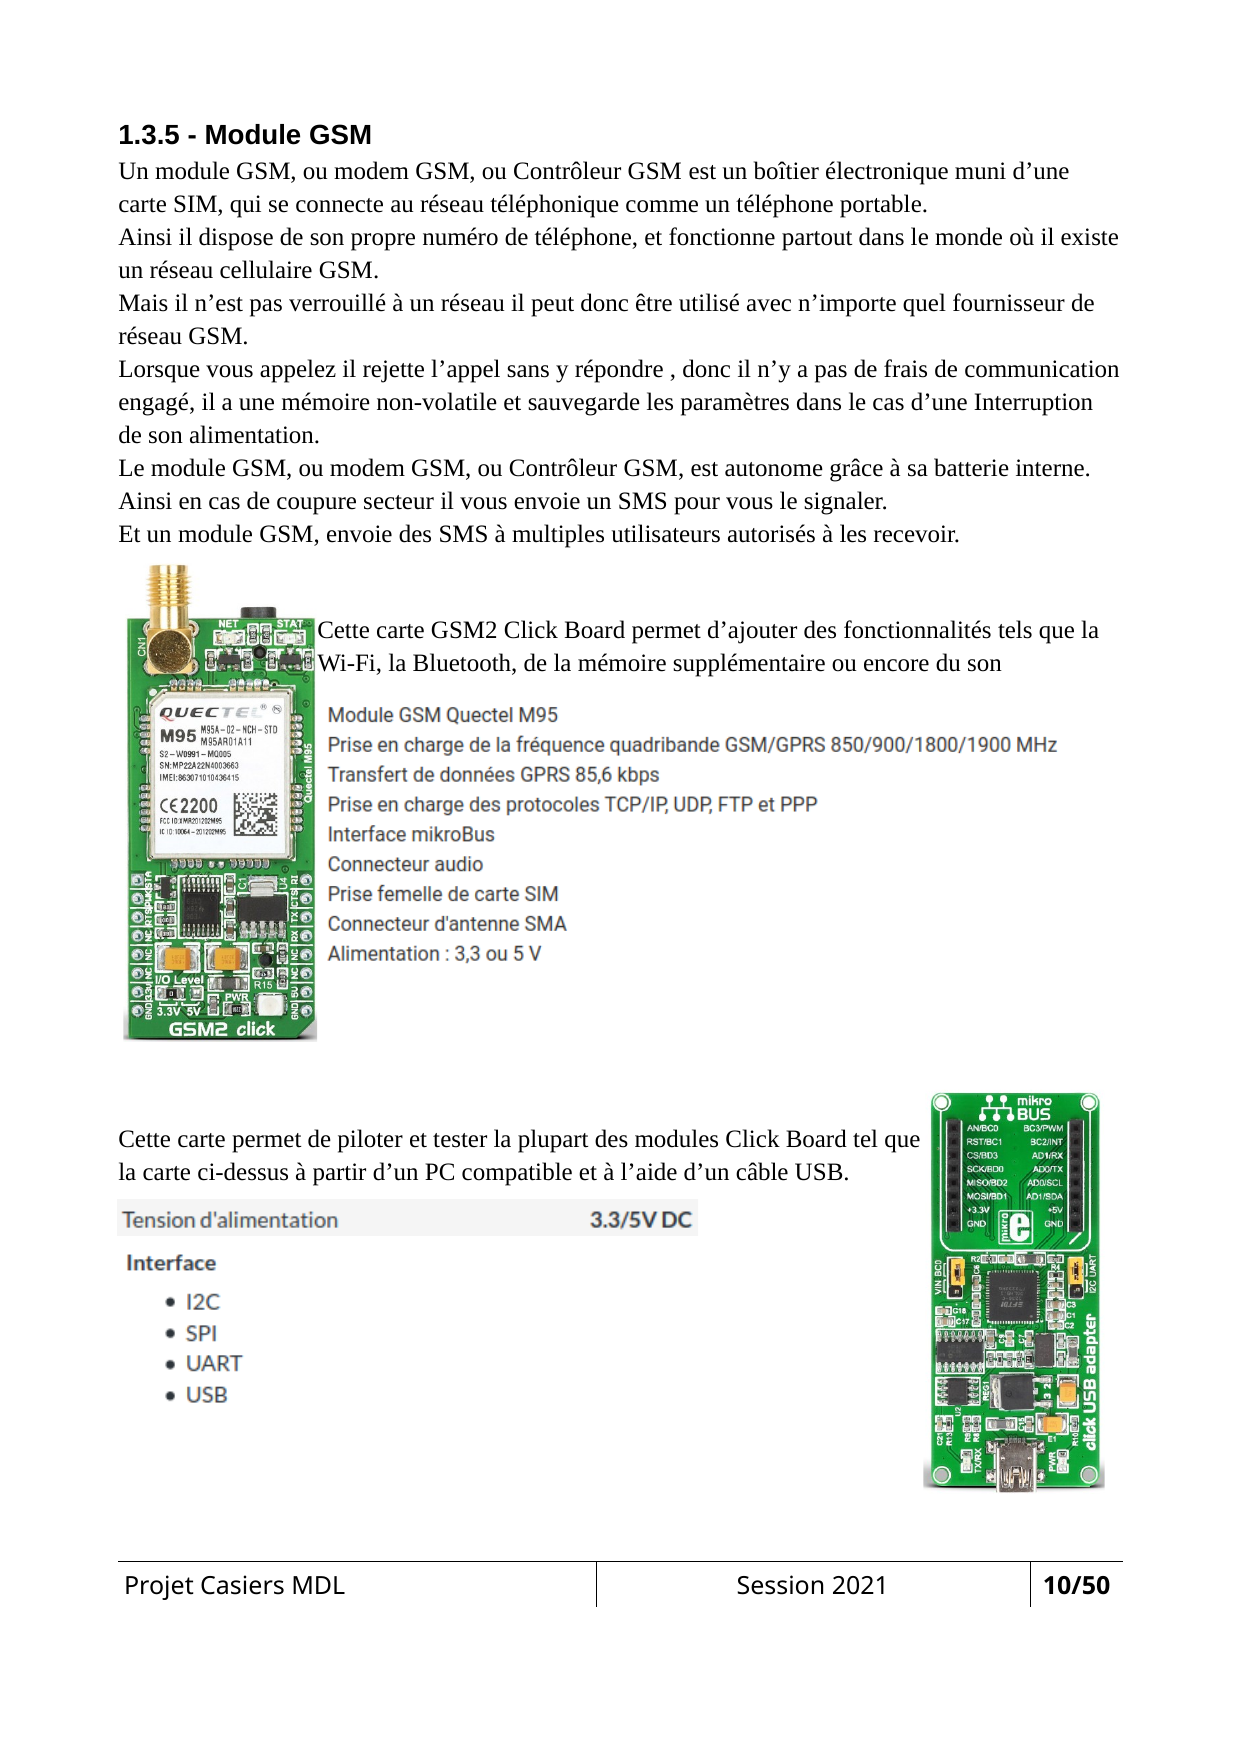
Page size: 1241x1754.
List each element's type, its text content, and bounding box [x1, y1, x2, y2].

text Cette carte permet de piloter et tester la plupart des modules Click Board tel que la carte ci-dessus à partir d’un PC compatible et à l’aide d’un câble USB. [118, 1124, 923, 1186]
text Un module GSM, ou modem GSM, ou Contrôleur GSM est un boîtier électronique muni d’une carte SIM, qui se connecte au réseau téléphonique comme un téléphone portable. Ainsi il dispose de son propre numéro de téléphone, et fonctionne partout dans le monde où il existe un réseau cellulaire GSM. Mais il n’est pas verrouillé à un réseau il peut donc être utilisé avec n’importe quel fournisseur de réseau GSM. Lorsque vous appelez il rejette l’appel sans y répondre , donc il n’y a pas de frais de communication engagé, il a une mémoire non-volatile et sauvegarde les paramètres dans le cas d’une Interruption de son alimentation. Le module GSM, ou modem GSM, ou Contrôleur GSM, est autonome grâce à sa batterie interne. Ainsi en cas de coupure secteur il vous envoie un SMS pour vous le signaler. Et un module GSM, envoie des SMS à multiples utilisateurs autorisés à les recevoir. [118, 156, 1122, 548]
subtitle 1.3.5 - Module GSM [118, 118, 1122, 150]
picture [117, 1199, 699, 1236]
picture [120, 1248, 252, 1417]
picture [923, 1087, 1105, 1494]
picture [123, 562, 318, 1042]
text Cette carte GSM2 Click Board permet d’ajouter des fonctionnalités tels que la Wi-Fi, la Bluetooth, de la mémoire supplémentaire ou encore du son [318, 615, 1122, 676]
picture [324, 701, 1078, 972]
